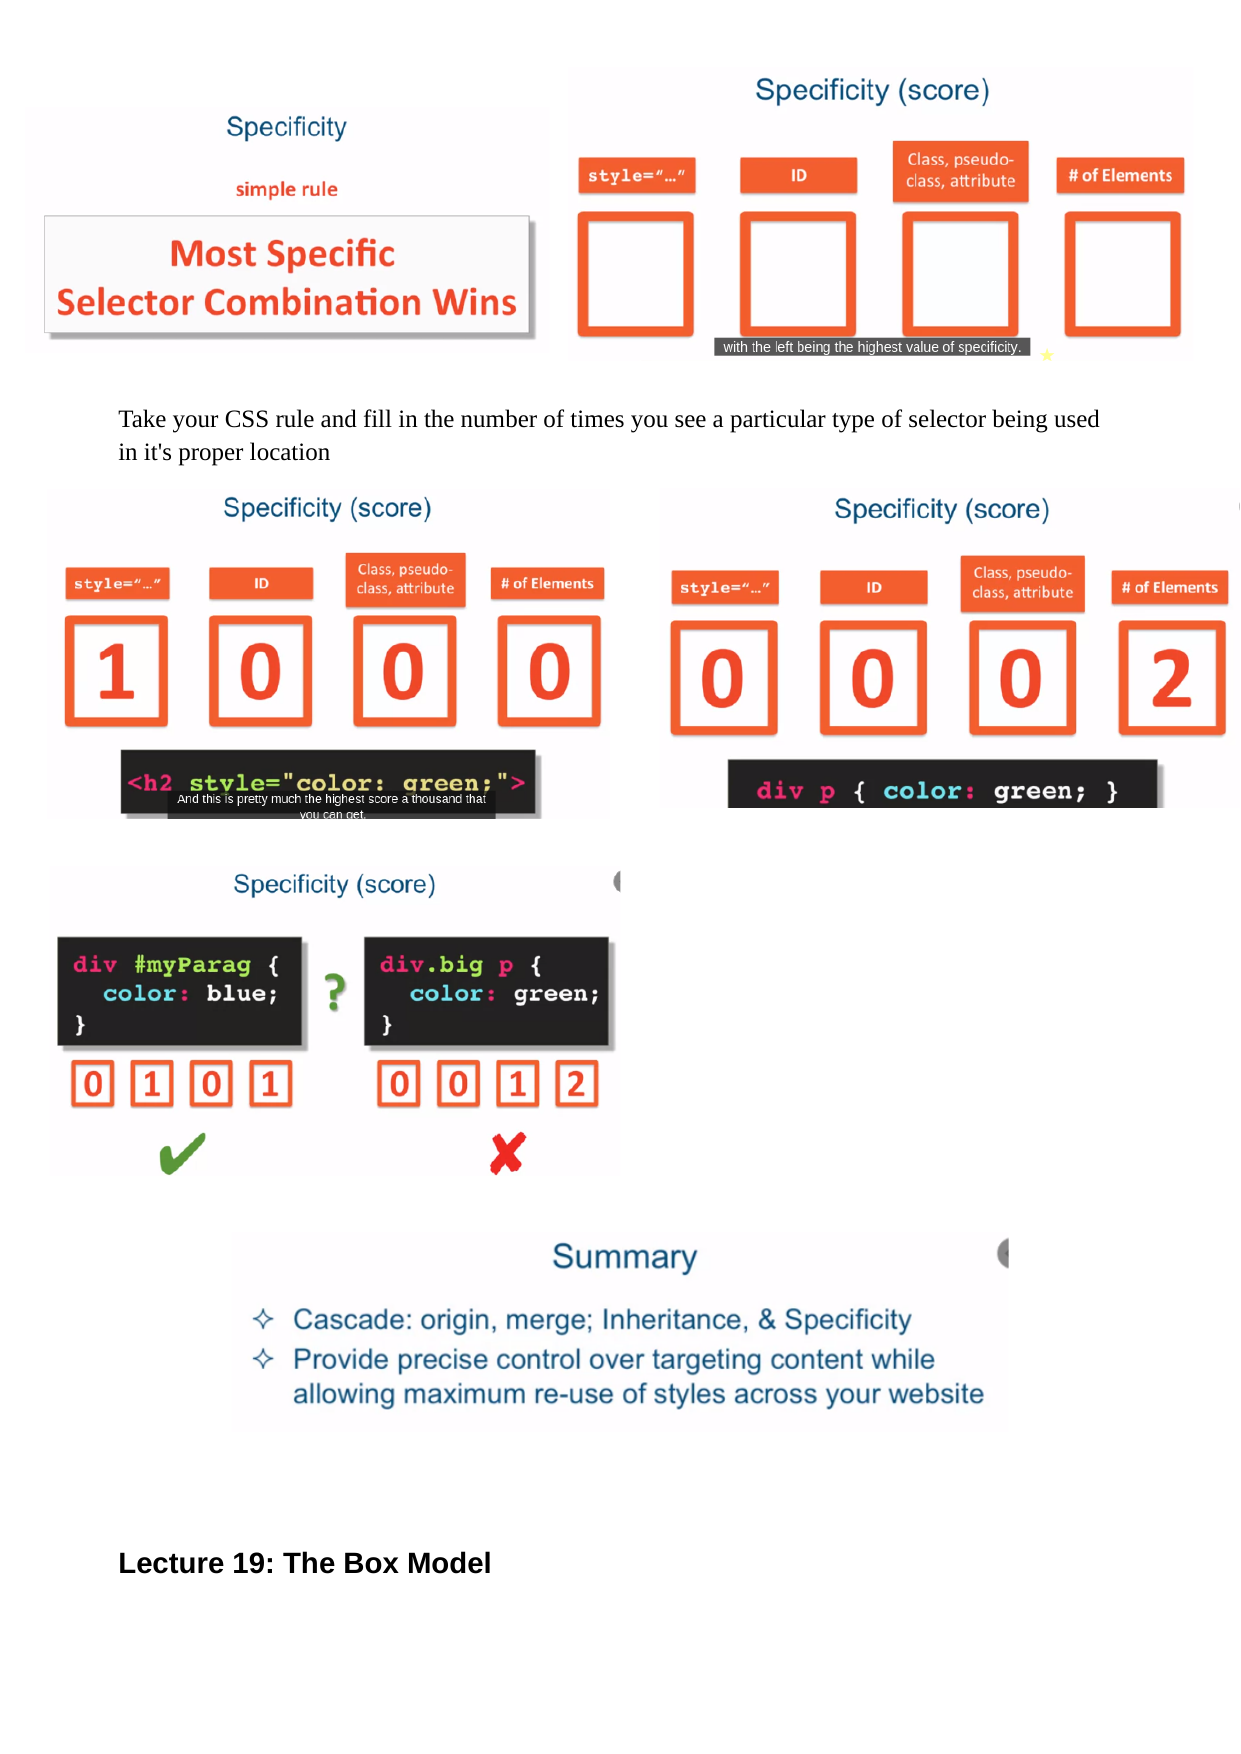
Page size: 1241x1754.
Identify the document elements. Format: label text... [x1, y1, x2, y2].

picture [25, 107, 550, 353]
picture [568, 67, 1194, 361]
picture [659, 488, 1240, 808]
picture [49, 866, 621, 1176]
picture [231, 1232, 1009, 1432]
subtitle Lecture 19: The Box Model [118, 1546, 1122, 1580]
picture [47, 489, 610, 819]
text Take your CSS rule and fill in the number of times you see a particular type of selector being used in it's proper location [118, 404, 1122, 466]
